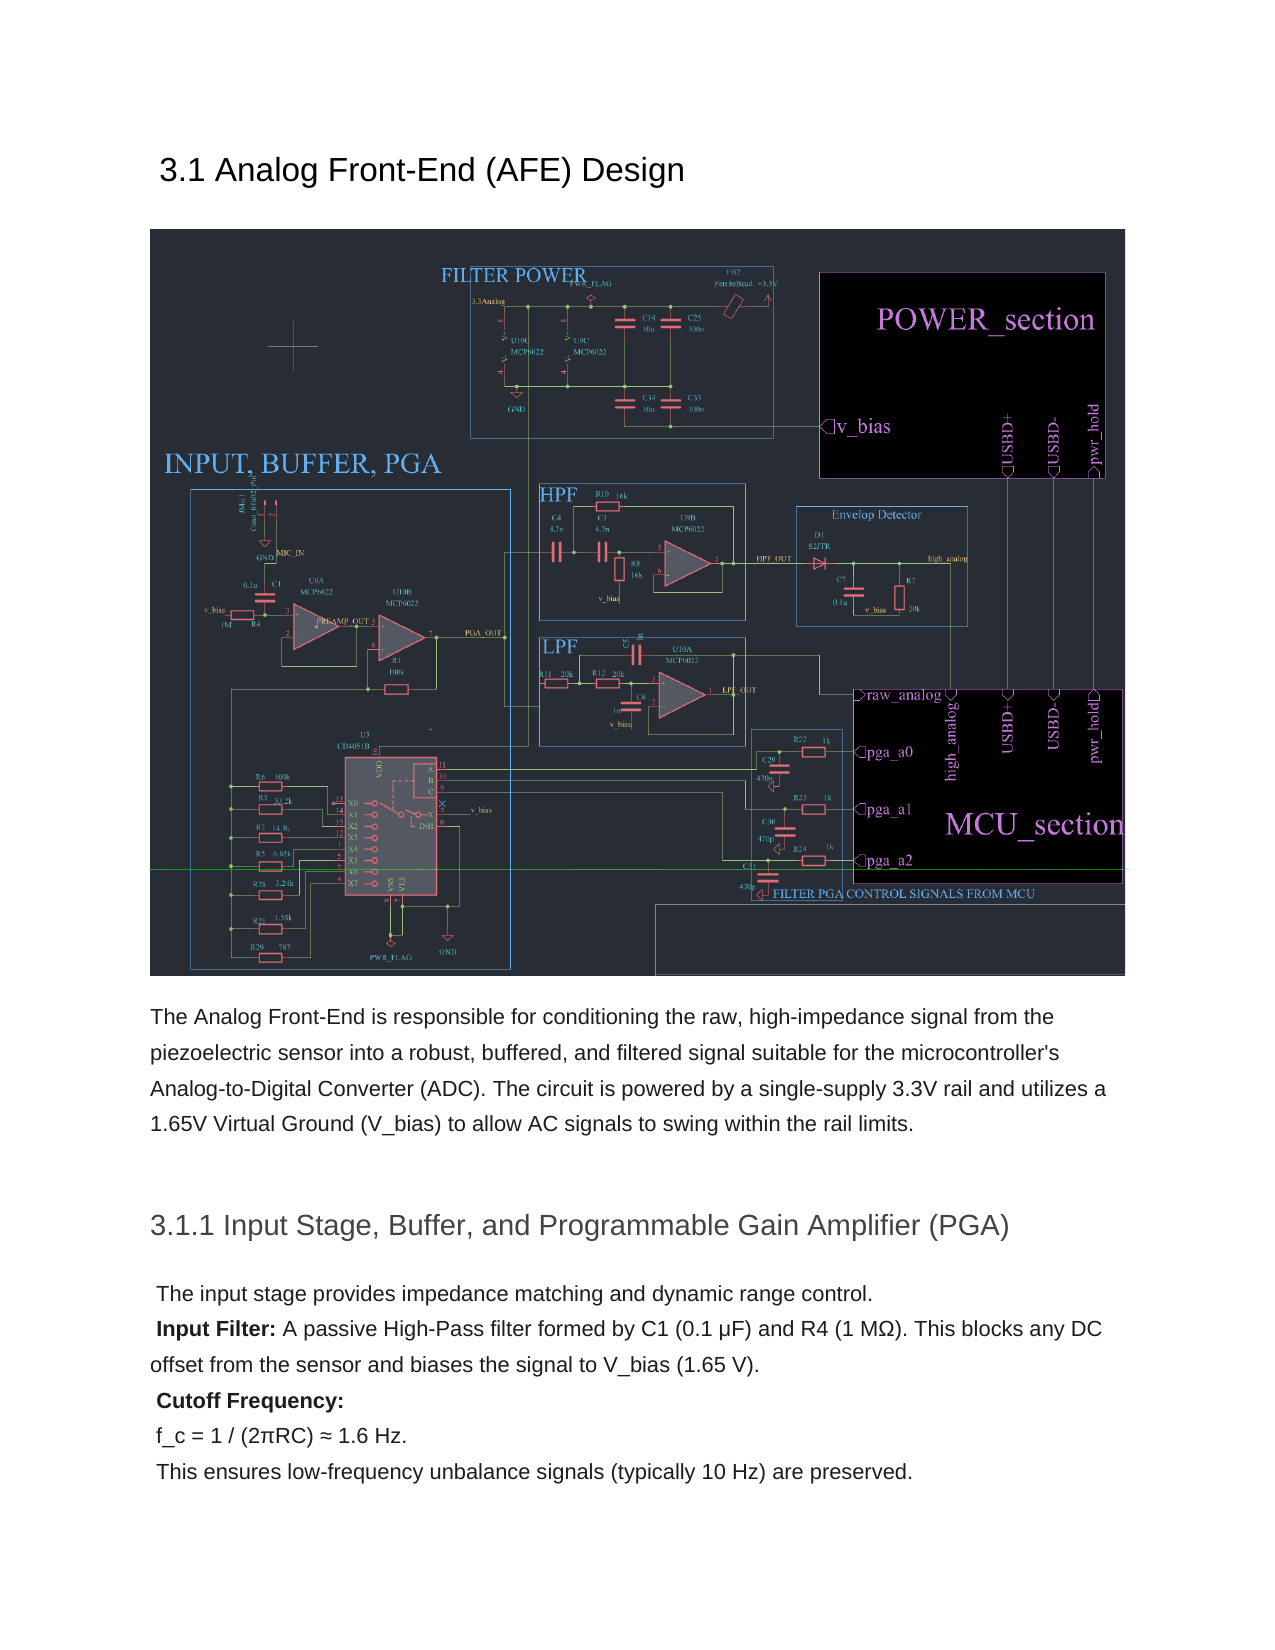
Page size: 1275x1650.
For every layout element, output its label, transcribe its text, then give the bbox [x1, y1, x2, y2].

picture [150, 229, 1125, 976]
subtitle 3.1 Analog Front-End (AFE) Design [150, 150, 1125, 188]
text The Analog Front-End is responsible for conditioning the raw, high-impedance signal from the piezoelectric sensor into a robust, buffered, and filtered signal suitable for the microcontroller's Analog-to-Digital Converter (ADC). The circuit is powered by a single-supply 3.3V rail and utilizes a 1.65V Virtual Ground (V_bias) to allow AC signals to swing within the rail limits. [150, 1004, 1125, 1172]
subtitle 3.1.1 Input Stage, Buffer, and Programmable Gain Amplifier (PGA) [150, 1208, 1125, 1241]
text The input stage provides impedance matching and dynamic range control. Input Filter: A passive High-Pass filter formed by C1 (0.1 μF) and R4 (1 MΩ). This blocks any DC offset from the sensor and biases the signal to V_bias (1.65 V). Cutoff Frequency: f_c = 1 / (2πRC) ≈ 1.6 Hz. This ensures low-frequency unbalance signals (typically 10 Hz) are preserved. [150, 1280, 1125, 1484]
